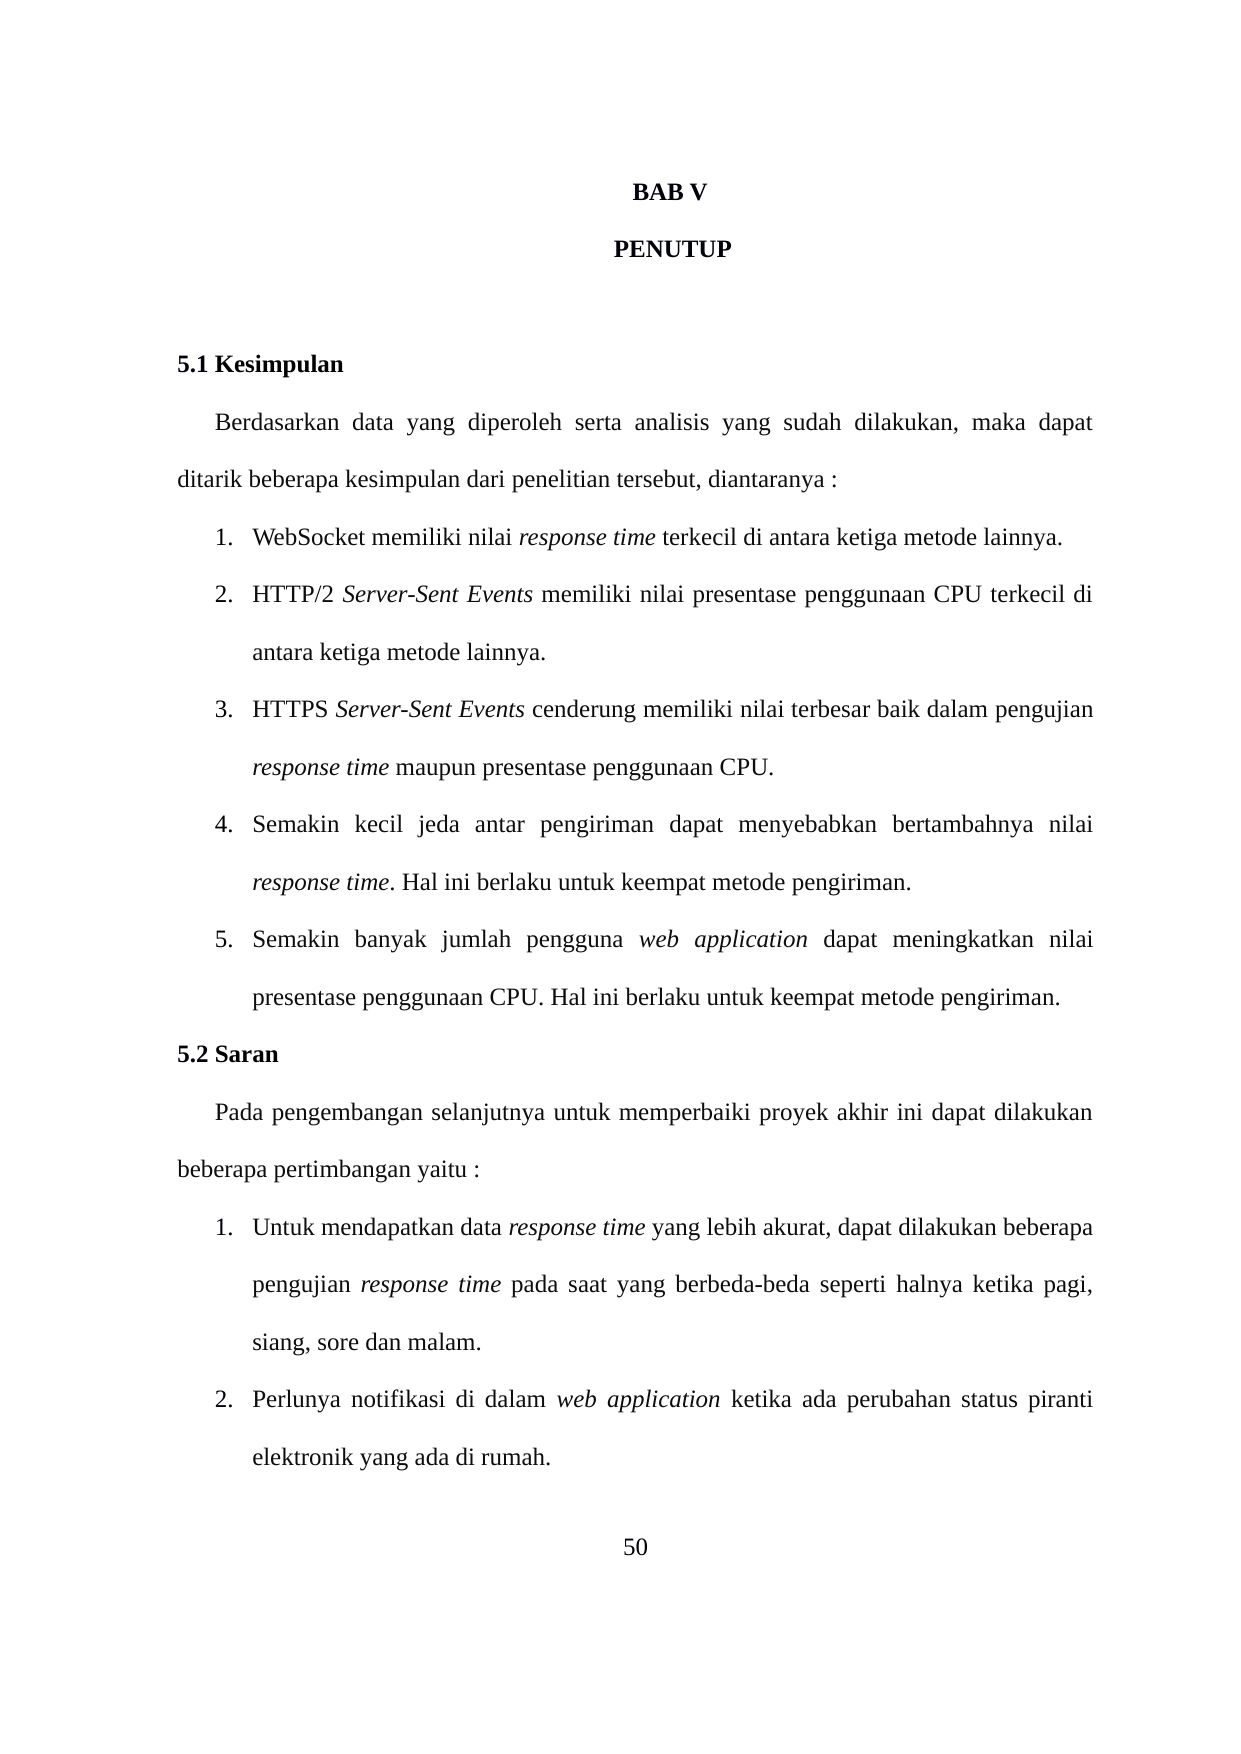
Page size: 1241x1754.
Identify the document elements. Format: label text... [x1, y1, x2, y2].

list Semakin kecil jeda antar pengiriman dapat menyebabkan bertambahnya nilai response time. Hal ini berlaku untuk keempat metode pengiriman. [214, 809, 1093, 896]
text Berdasarkan data yang diperoleh serta analisis yang sudah dilakukan, maka dapat ditarik beberapa kesimpulan dari penelitian tersebut, diantaranya : [177, 407, 1093, 493]
list Untuk mendapatkan data response time yang lebih akurat, dapat dilakukan beberapa pengujian response time pada saat yang berbeda-beda seperti halnya ketika pagi, siang, sore dan malam. [214, 1212, 1093, 1356]
list Perlunya notifikasi di dalam web application ketika ada perubahan status piranti elektronik yang ada di rumah. [214, 1384, 1093, 1471]
subtitle 5.1 Kesimpulan [177, 349, 1093, 378]
list WebSocket memiliki nilai response time terkecil di antara ketiga metode lainnya. [214, 522, 1093, 551]
list HTTP/2 Server-Sent Events memiliki nilai presentase penggunaan CPU terkecil di antara ketiga metode lainnya. [214, 579, 1093, 666]
list Semakin banyak jumlah pengguna web application dapat meningkatkan nilai presentase penggunaan CPU. Hal ini berlaku untuk keempat metode pengiriman. [214, 924, 1093, 1011]
subtitle 5.2 Saran [177, 1039, 1093, 1068]
text Pada pengembangan selanjutnya untuk memperbaiki proyek akhir ini dapat dilakukan beberapa pertimbangan yaitu : [177, 1097, 1093, 1183]
list HTTPS Server-Sent Events cenderung memiliki nilai terbesar baik dalam pengujian response time maupun presentase penggunaan CPU. [214, 694, 1093, 781]
subtitle BAB V PENUTUP [252, 177, 1093, 263]
